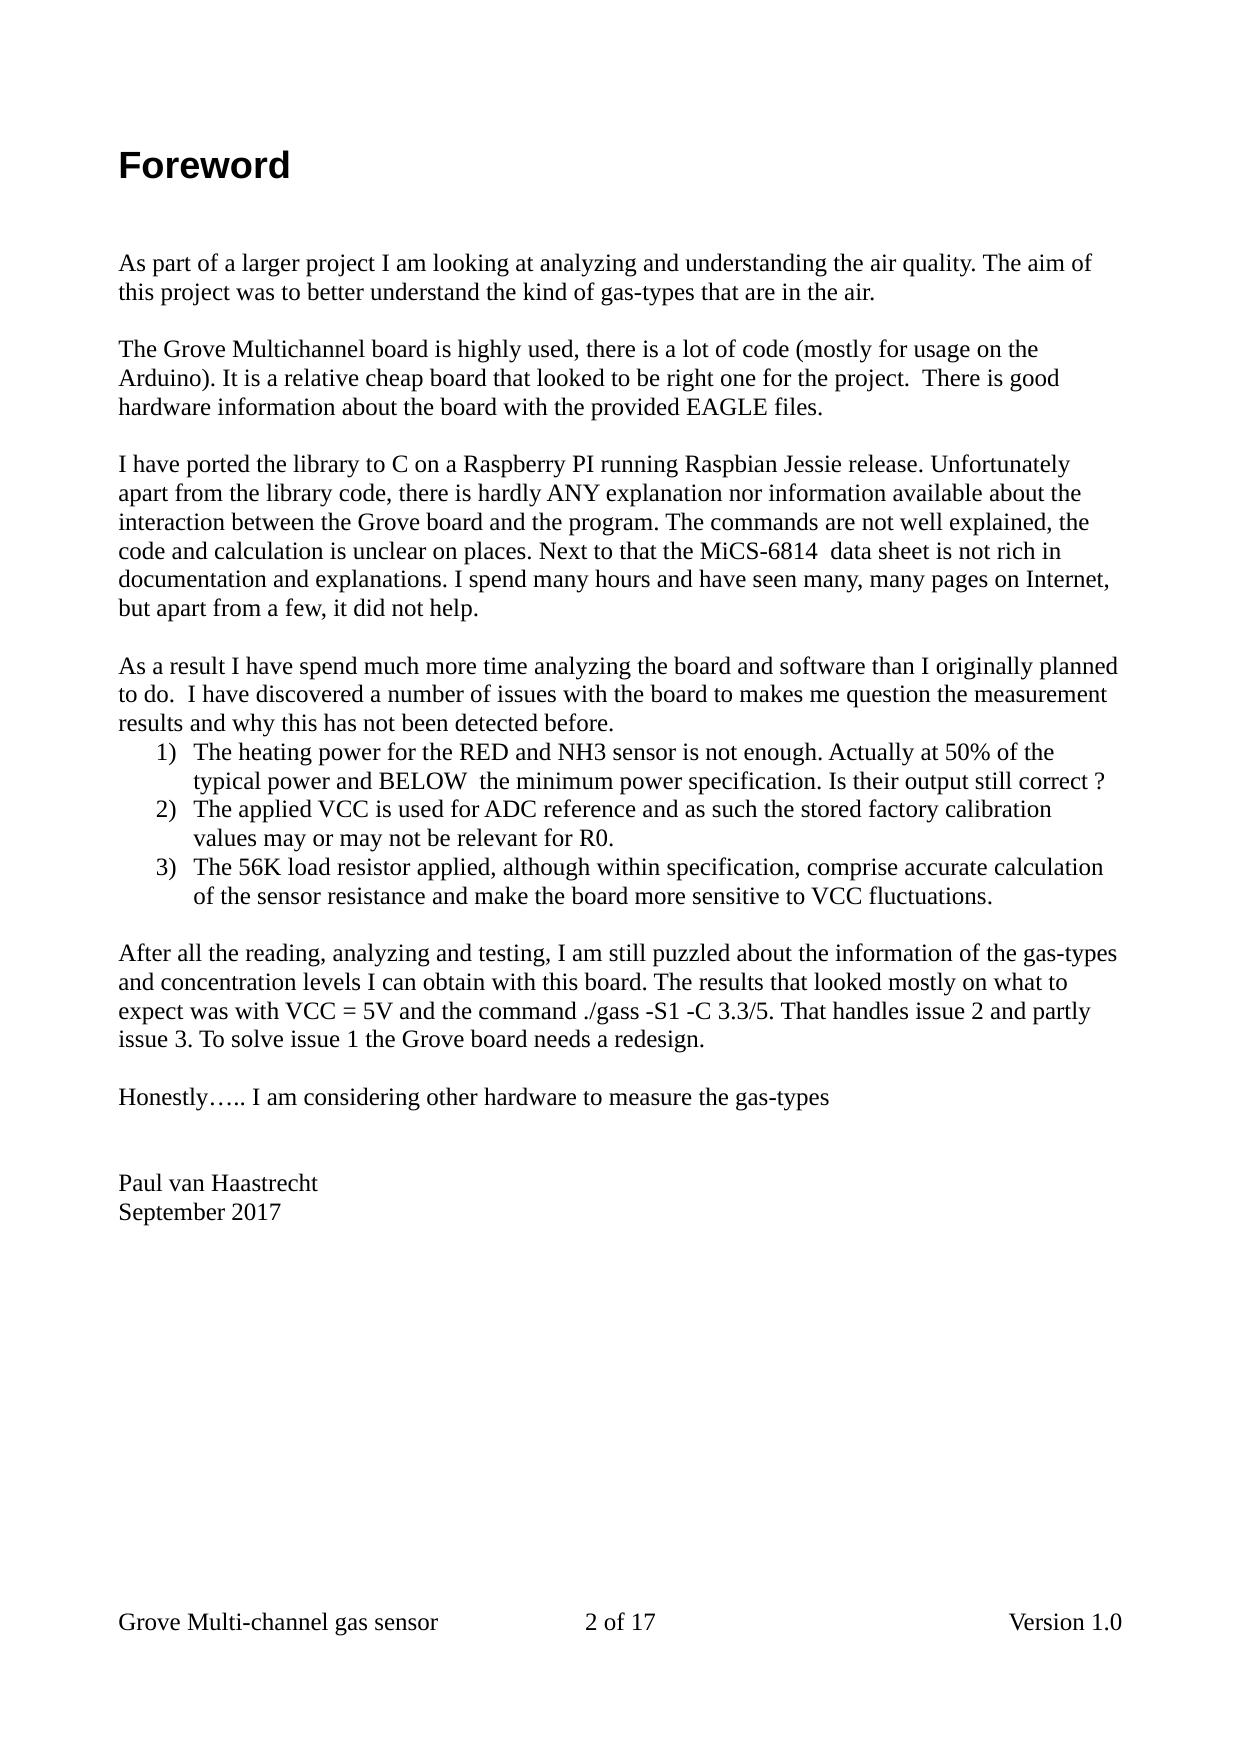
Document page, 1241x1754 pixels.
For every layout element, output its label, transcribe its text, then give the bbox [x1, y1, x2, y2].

text As part of a larger project I am looking at analyzing and understanding the air quality. The aim of this project was to better understand the kind of gas-types that are in the air. [118, 248, 1122, 306]
list The applied VCC is used for ADC reference and as such the stored factory calibration values may or may not be relevant for R0. [156, 794, 1122, 852]
text Honestly….. I am considering other hardware to measure the gas-types [118, 1082, 1122, 1111]
text After all the reading, analyzing and testing, I am still puzzled about the information of the gas-types and concentration levels I can obtain with this board. The results that looked mostly on what to expect was with VCC = 5V and the command ./gass -S1 -C 3.3/5. That handles issue 2 and partly issue 3. To solve issue 1 the Grove board needs a redesign. [118, 938, 1122, 1053]
list The 56K load resistor applied, although within specification, comprise accurate calculation of the sensor resistance and make the board more sensitive to VCC fluctuations. [156, 852, 1122, 909]
text Paul van Haastrecht [118, 1168, 1122, 1197]
text The Grove Multichannel board is highly used, there is a lot of code (mostly for usage on the Arduino). It is a relative cheap board that looked to be right one for the project. There is good hardware information about the board with the provided EAGLE files. [118, 334, 1122, 421]
subtitle Foreword [118, 143, 1122, 187]
list The heating power for the RED and NH3 sensor is not enough. Actually at 50% of the typical power and BELOW the minimum power specification. Is their output still correct ? [156, 737, 1122, 794]
text I have ported the library to C on a Raspberry PI running Raspbian Jessie release. Unfortunately apart from the library code, there is hardly ANY explanation nor information available about the interaction between the Grove board and the program. The commands are not well explained, the code and calculation is unclear on places. Next to that the MiCS-6814 data sheet is not rich in documentation and explanations. I spend many hours and have seen many, many pages on Internet, but apart from a few, it did not help. [118, 449, 1122, 622]
text September 2017 [118, 1197, 1122, 1226]
text As a result I have spend much more time analyzing the board and software than I originally planned to do. I have discovered a number of issues with the board to makes me question the measurement results and why this has not been detected before. [118, 651, 1122, 737]
